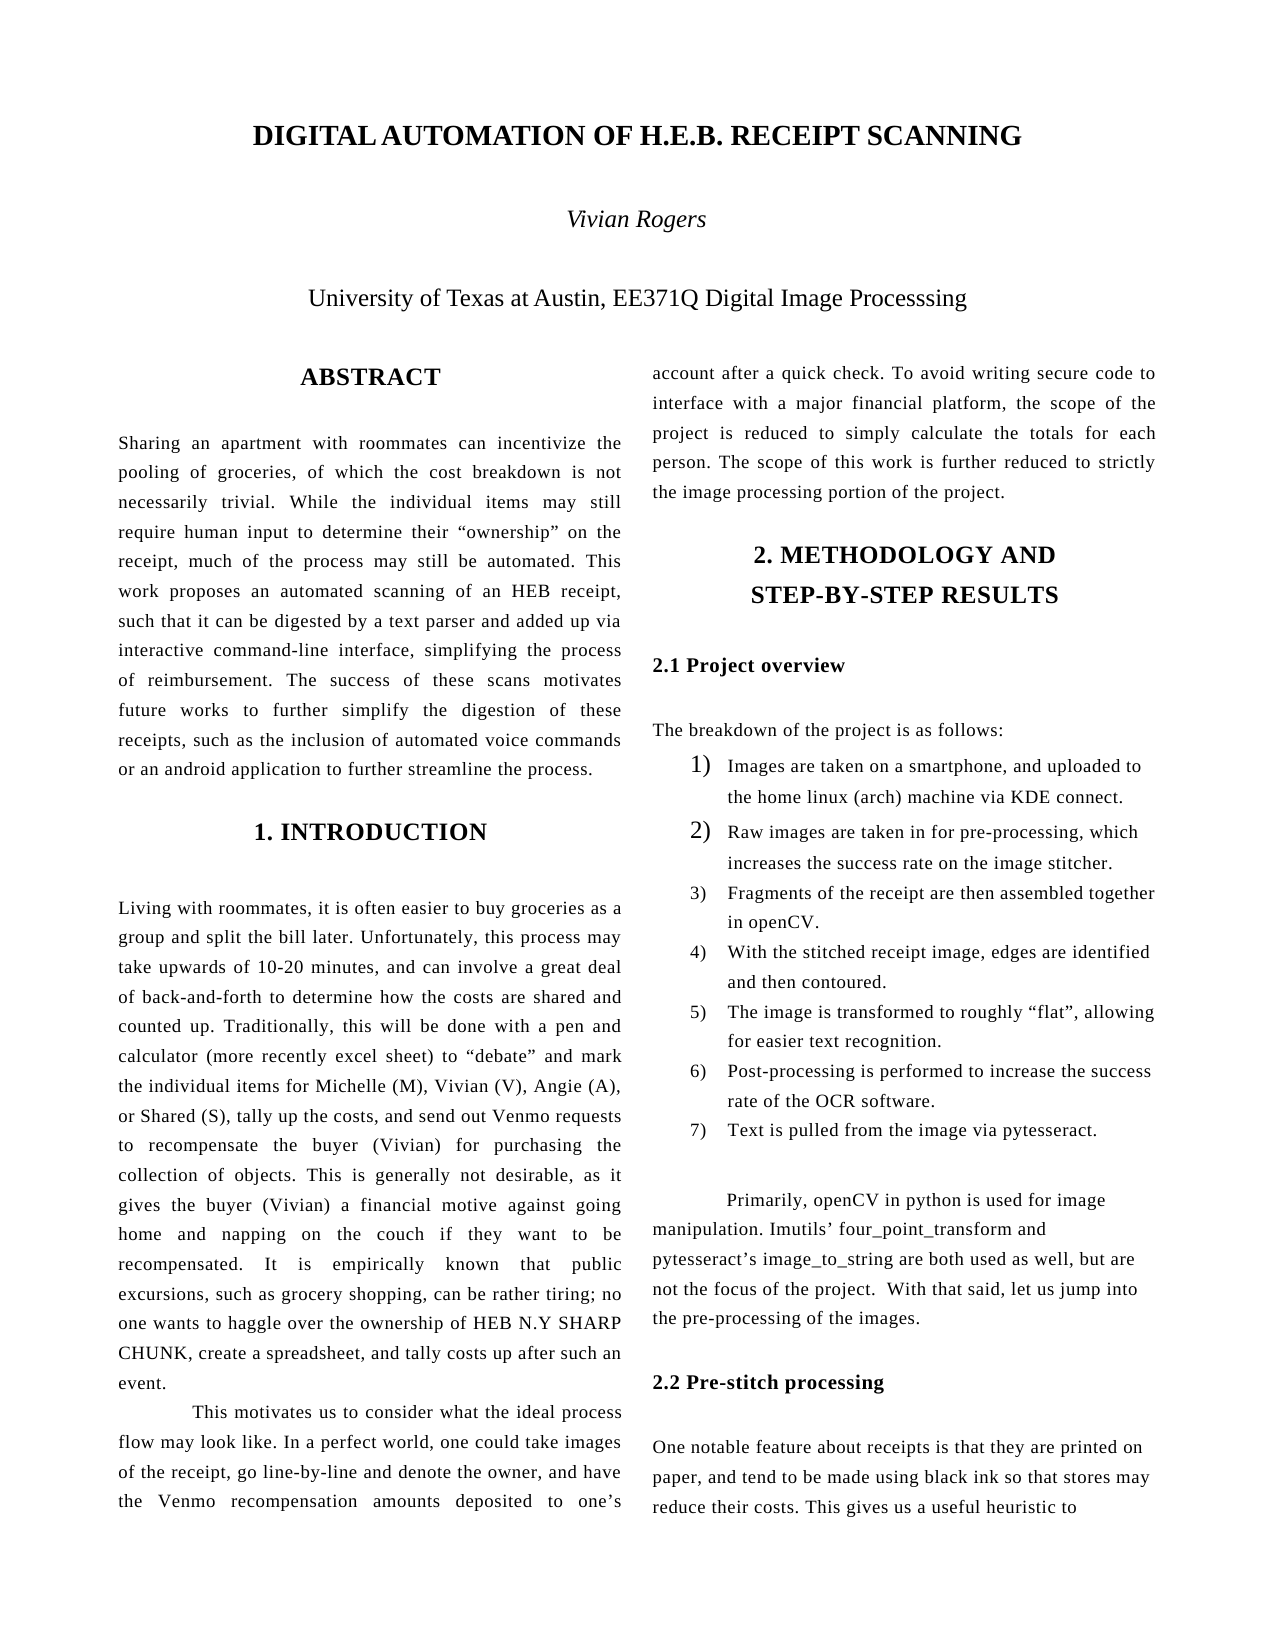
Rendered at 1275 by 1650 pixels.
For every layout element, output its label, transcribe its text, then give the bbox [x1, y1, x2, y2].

list The image is transformed to roughly “flat”, allowing for easier text recognition. [690, 1001, 1157, 1052]
text STEP-BY-STEP RESULTS [652, 580, 1157, 609]
text 1. INTRODUCTION [118, 817, 622, 846]
text Living with roommates, it is often easier to buy groceries as a group and split the bill later. Unfortunately, this process may take upwards of 10-20 minutes, and can involve a great deal of back-and-forth to determine how the costs are shared and counted up. Traditionally, this will be done with a pen and calculator (more recently excel sheet) to “debate” and mark the individual items for Michelle (M), Vivian (V), Angie (A), or Shared (S), tally up the costs, and send out Venmo requests to recompensate the buyer (Vivian) for purchasing the collection of objects. This is generally not desirable, as it gives the buyer (Vivian) a financial motive against going home and napping on the couch if they want to be recompensated. It is empirically known that public excursions, such as grocery shopping, can be rather tiring; no one wants to haggle over the ownership of HEB N.Y SHARP CHUNK, create a spreadsheet, and tally costs up after such an event. [118, 897, 622, 1393]
text University of Texas at Austin, EE371Q Digital Image Processsing [118, 283, 1157, 312]
text ABSTRACT [118, 362, 622, 391]
text Sharing an apartment with roommates can incentivize the pooling of groceries, of which the cost breakdown is not necessarily trivial. While the individual items may still require human input to determine their “ownership” on the receipt, much of the process may still be automated. This work proposes an automated scanning of an HEB receipt, such that it can be digested by a text parser and added up via interactive command-line interface, simplifying the process of reimbursement. The success of these scans motivates future works to further simplify the digestion of these receipts, such as the inclusion of automated voice commands or an android application to further streamline the process. [118, 432, 622, 780]
text The breakdown of the project is as follows: [652, 719, 1157, 741]
text 2.2 Pre-stitch processing [652, 1370, 1157, 1394]
list Text is pulled from the image via pytesseract. [690, 1119, 1157, 1141]
text 2. METHODOLOGY AND [652, 540, 1157, 569]
list Raw images are taken in for pre-processing, which increases the success rate on the image stitcher. [690, 815, 1157, 874]
list With the stitched receipt image, edges are identified and then contoured. [690, 941, 1157, 992]
text One notable feature about receipts is that they are printed on paper, and tend to be made using black ink so that stores may reduce their costs. This gives us a useful heuristic to [652, 1436, 1157, 1517]
list Post-processing is performed to increase the success rate of the OCR software. [690, 1060, 1157, 1111]
text 2.1 Project overview [652, 653, 1157, 677]
text DIGITAL AUTOMATION OF H.E.B. RECEIPT SCANNING [118, 118, 1157, 152]
text This motivates us to consider what the ideal process flow may look like. In a perfect world, one could take images of the receipt, go line-by-line and denote the owner, and have the Venmo recompensation amounts deposited to one’s [118, 1401, 622, 1512]
text account after a quick check. To avoid writing secure code to interface with a major financial platform, the scope of the project is reduced to simply calculate the totals for each person. The scope of this work is further reduced to strictly the image processing portion of the project. [652, 362, 1157, 503]
list Fragments of the receipt are then assembled together in openCV. [690, 882, 1157, 933]
text Vivian Rogers [118, 204, 1157, 233]
list Images are taken on a smartphone, and uploaded to the home linux (arch) machine via KDE connect. [690, 749, 1157, 807]
text Primarily, openCV in python is used for image manipulation. Imutils’ four_point_transform and pytesseract’s image_to_string are both used as well, but are not the focus of the project. With that said, let us jump into the pre-processing of the images. [652, 1188, 1157, 1329]
